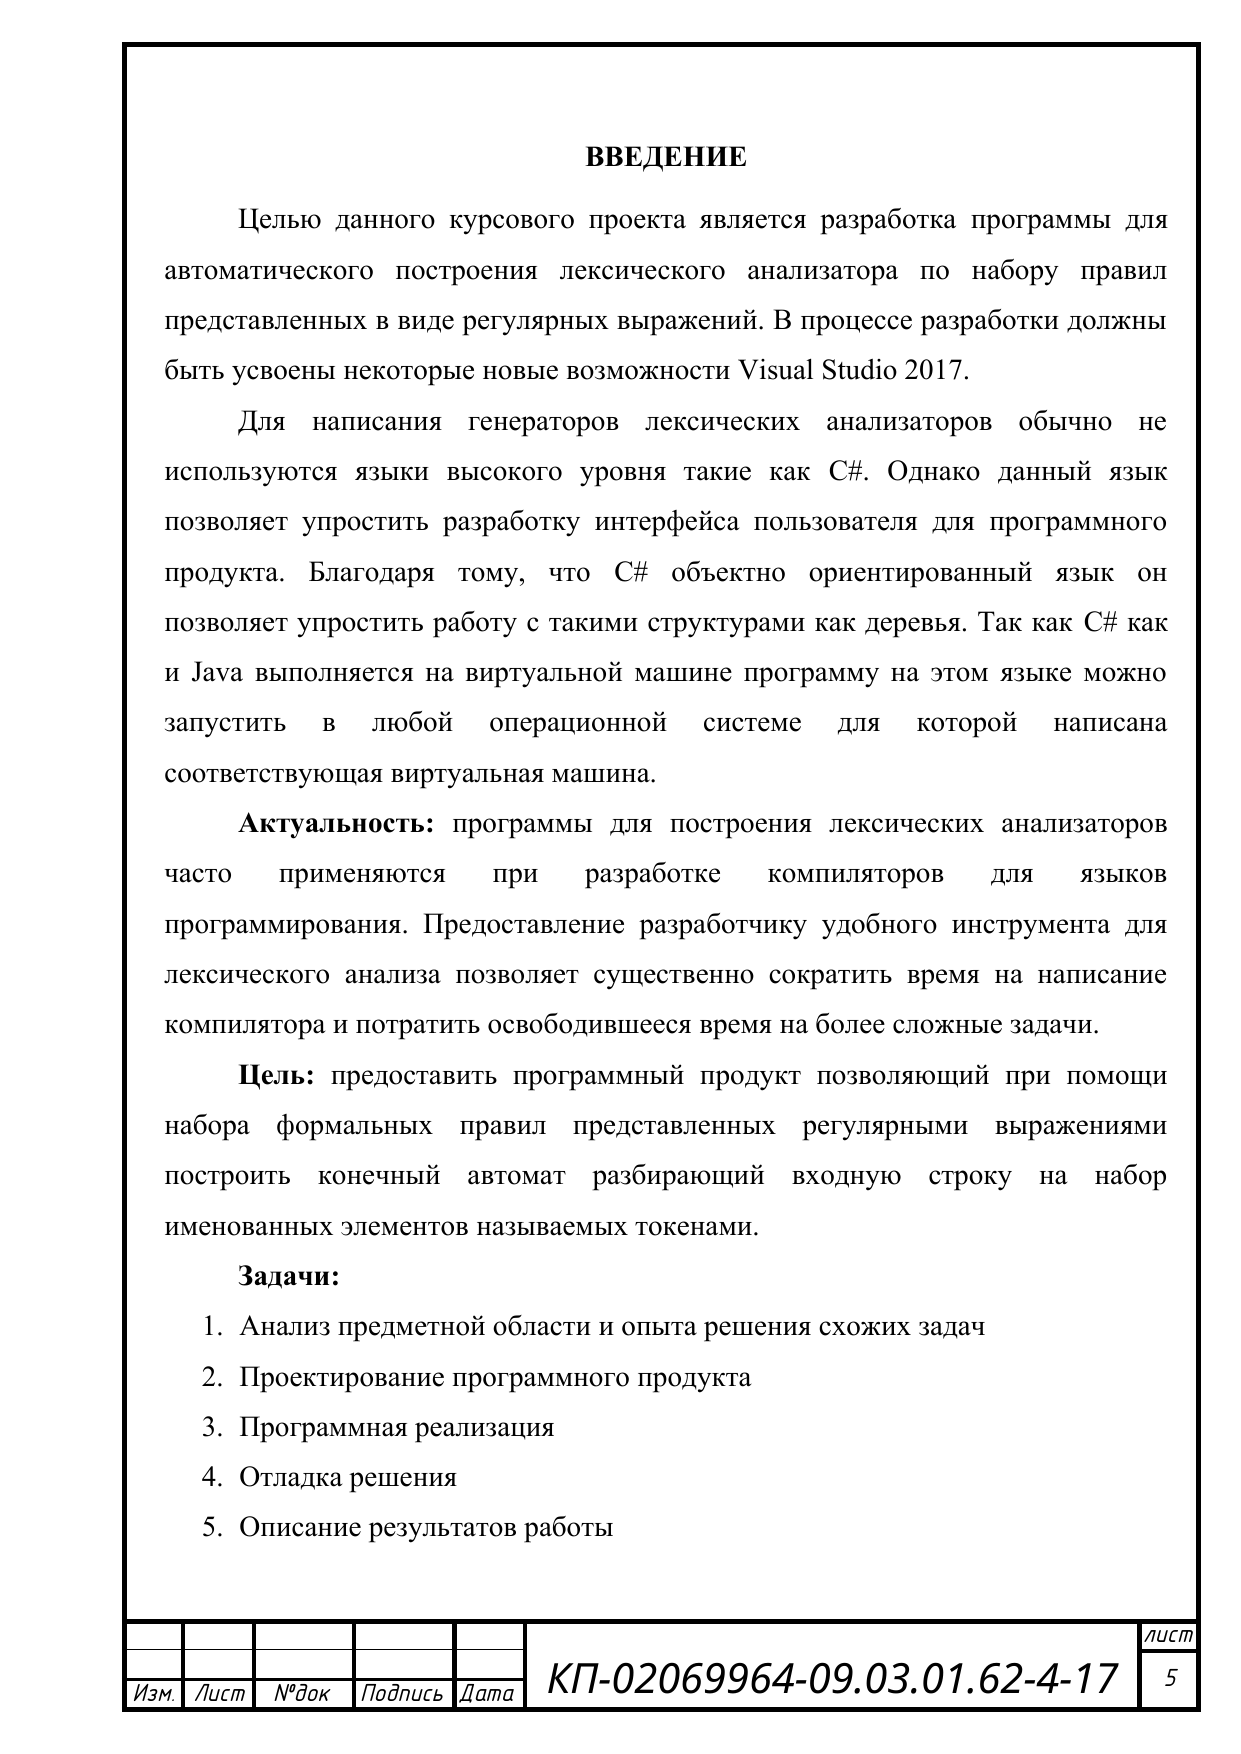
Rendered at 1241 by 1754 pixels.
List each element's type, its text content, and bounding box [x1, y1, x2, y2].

list Анализ предметной области и опыта решения схожих задач [202, 1308, 1168, 1342]
text Актуальность: программы для построения лексических анализаторов часто применяются при разработке компиляторов для языков программирования. Предоставление разработчику удобного инструмента для лексического анализа позволяет существенно сократить время на написание компилятора и потратить освободившееся время на более сложные задачи. [164, 805, 1168, 1040]
list Отладка решения [202, 1459, 1168, 1493]
text Для написания генераторов лексических анализаторов обычно не используются языки высокого уровня такие как C#. Однако данный язык позволяет упростить разработку интерфейса пользователя для программного продукта. Благодаря тому, что C# объектно ориентированный язык он позволяет упростить работу с такими структурами как деревья. Так как C# как и Java выполняется на виртуальной машине программу на этом языке можно запустить в любой операционной системе для которой написана соответствующая виртуальная машина. [164, 403, 1168, 788]
text Задачи: [164, 1258, 1168, 1292]
text Целью данного курсового проекта является разработка программы для автоматического построения лексического анализатора по набору правил представленных в виде регулярных выражений. В процессе разработки должны быть усвоены некоторые новые возможности Visual Studio 2017. [164, 201, 1168, 386]
list Программная реализация [202, 1409, 1168, 1442]
text Цель: предоставить программный продукт позволяющий при помощи набора формальных правил представленных регулярными выражениями построить конечный автомат разбирающий входную строку на набор именованных элементов называемых токенами. [164, 1057, 1168, 1241]
list Описание результатов работы [202, 1509, 1168, 1543]
subtitle ВВЕДЕНИЕ [164, 139, 1168, 172]
list Проектирование программного продукта [202, 1359, 1168, 1392]
